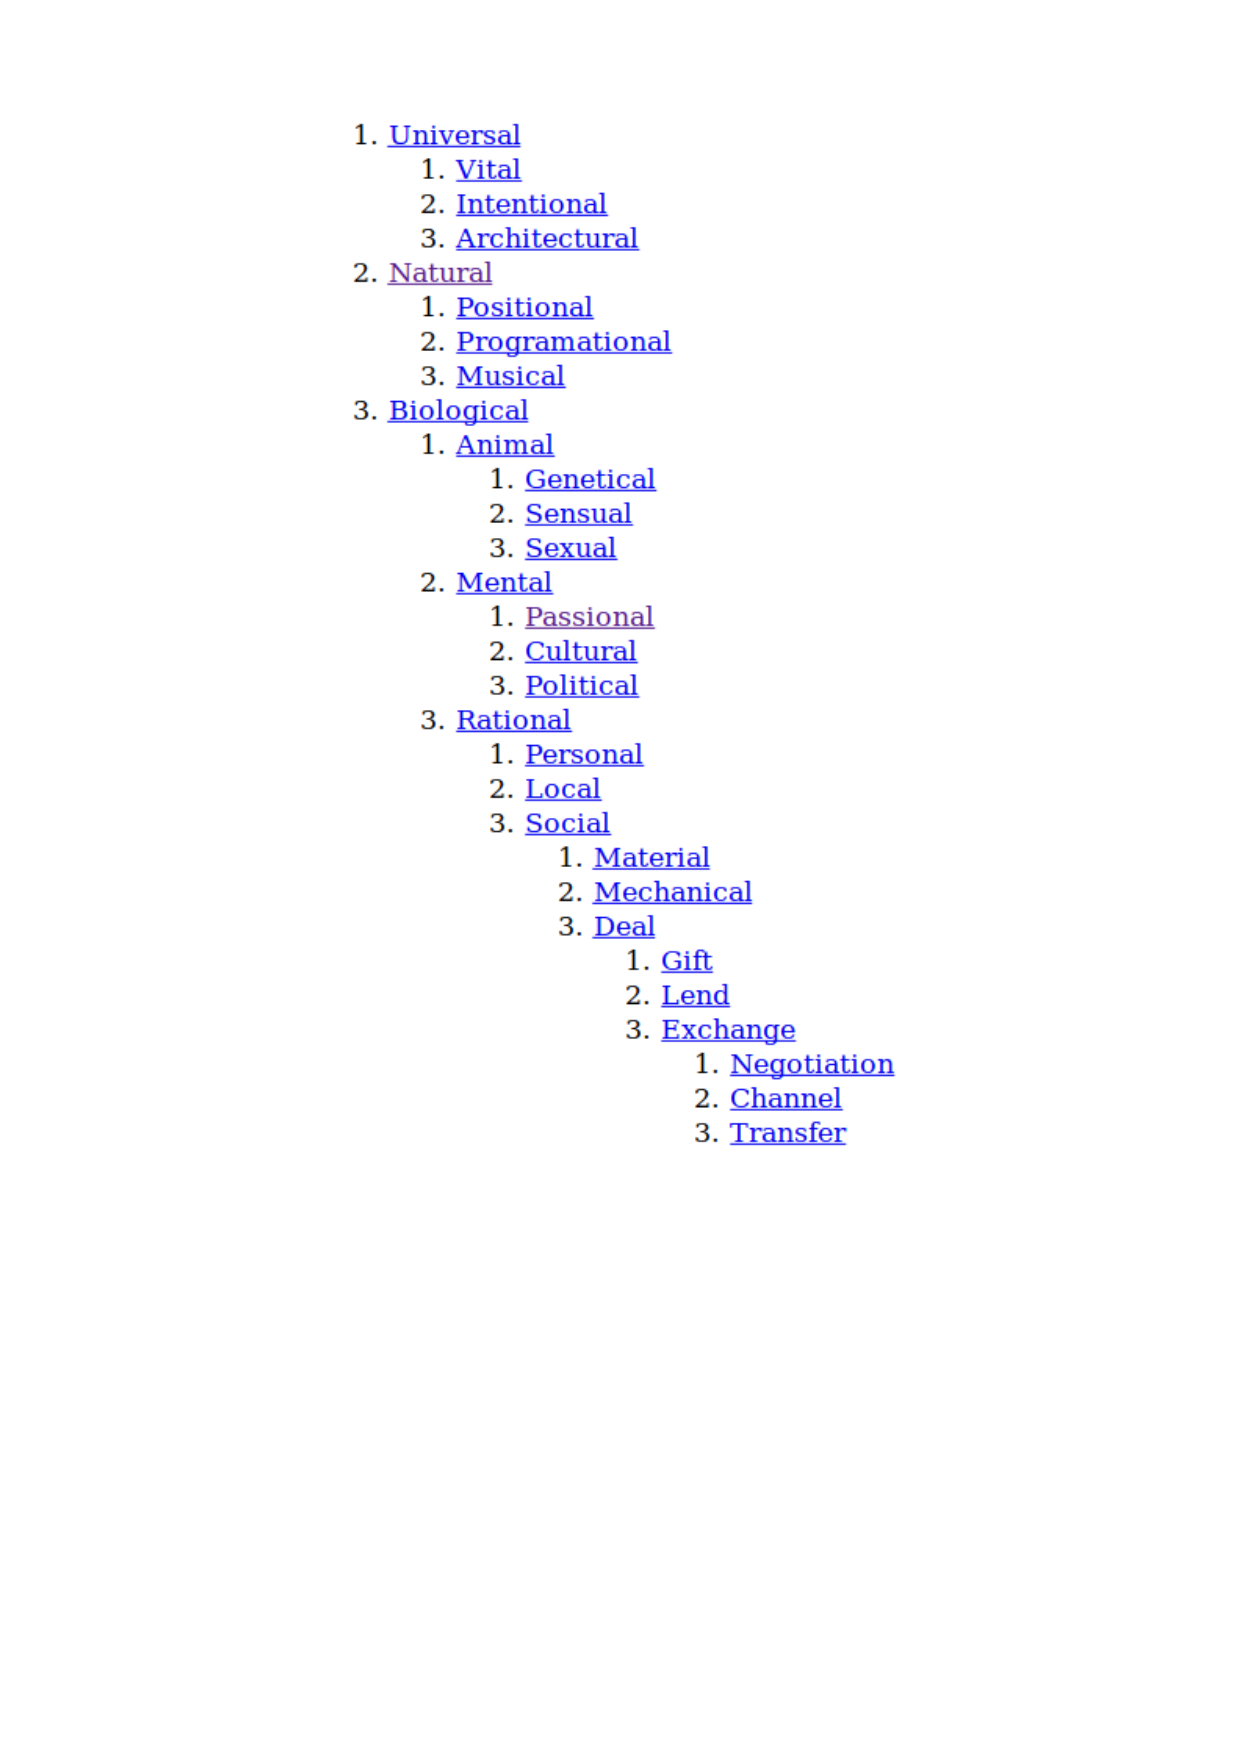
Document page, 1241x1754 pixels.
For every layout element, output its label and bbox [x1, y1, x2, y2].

picture [320, 118, 920, 1150]
